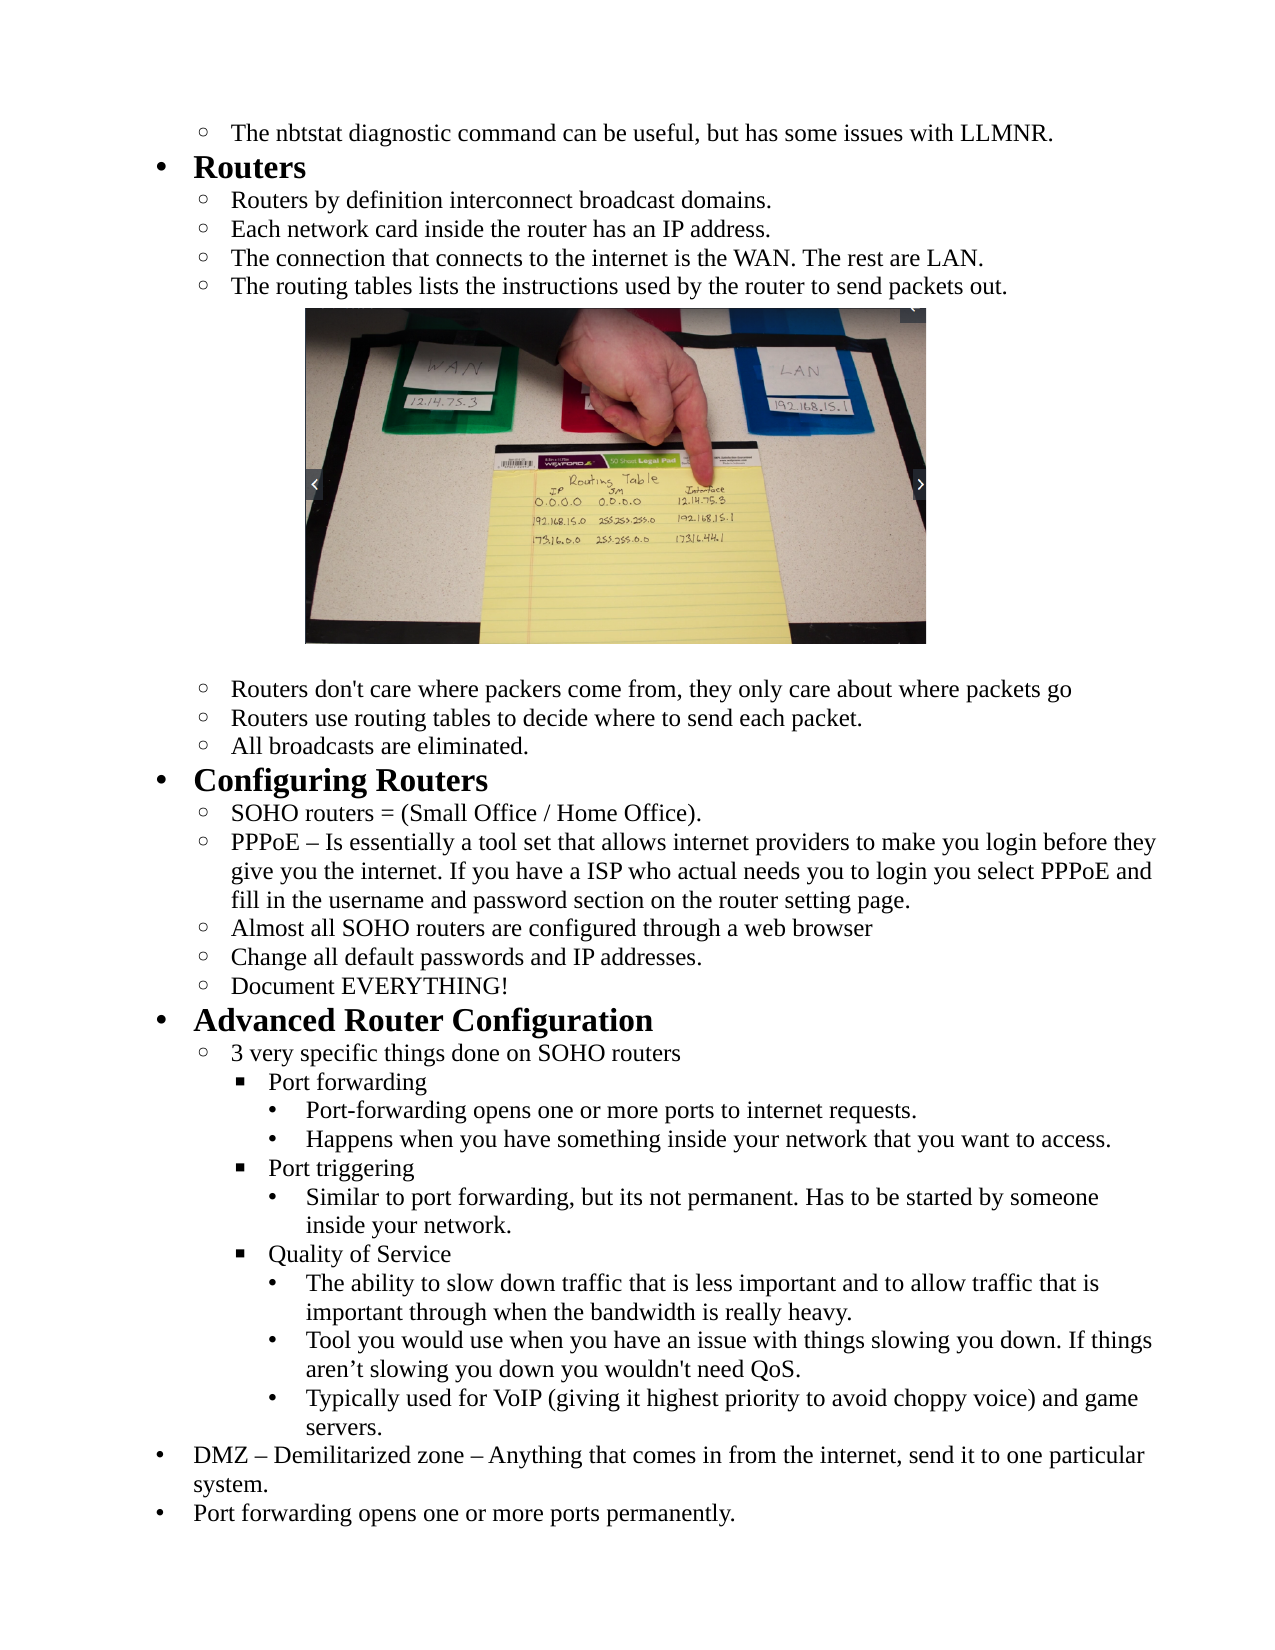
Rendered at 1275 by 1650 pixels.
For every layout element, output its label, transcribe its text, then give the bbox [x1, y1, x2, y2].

list The connection that connects to the internet is the WAN. The rest are LAN. [193, 243, 1157, 271]
picture [305, 308, 927, 644]
list Quality of Service [231, 1239, 1157, 1268]
list Routers use routing tables to decide where to send each packet. [193, 703, 1157, 731]
list Tool you would use when you have an issue with things slowing you down. If things aren’t slowing you down you wouldn't need QoS. [268, 1326, 1157, 1383]
list All broadcasts are eliminated. [193, 731, 1157, 760]
list The nbtstat diagnostic command can be useful, but has some issues with LLMNR. [193, 118, 1157, 147]
list Document EVERYTHING! [193, 971, 1157, 1000]
list Change all default passwords and IP addresses. [193, 942, 1157, 971]
list Port forwarding opens one or more ports permanently. [156, 1498, 1157, 1527]
list Configuring Routers [156, 760, 1157, 798]
list Port forwarding [231, 1067, 1157, 1096]
list Routers don't care where packers come from, they only care about where packets go [193, 674, 1157, 703]
list Each network card inside the router has an IP address. [193, 214, 1157, 243]
list Routers [156, 147, 1157, 185]
list The routing tables lists the instructions used by the router to send packets out. [193, 271, 1157, 300]
list Routers by definition interconnect broadcast domains. [193, 185, 1157, 214]
list Port-forwarding opens one or more ports to internet requests. [268, 1096, 1157, 1124]
list Advanced Router Configuration [156, 1000, 1157, 1038]
list Almost all SOHO routers are configured through a web browser [193, 913, 1157, 942]
list DMZ – Demilitarized zone – Anything that comes in from the internet, send it to one particular system. [156, 1441, 1157, 1498]
list Typically used for VoIP (giving it highest priority to avoid choppy voice) and game servers. [268, 1383, 1157, 1441]
list Port triggering [231, 1153, 1157, 1182]
list The ability to slow down traffic that is less important and to allow traffic that is important through when the bandwidth is really heavy. [268, 1268, 1157, 1326]
list SOHO routers = (Small Office / Home Office). [193, 798, 1157, 827]
list PPPoE – Is essentially a tool set that allows internet providers to make you login before they give you the internet. If you have a ISP who actual needs you to login you select PPPoE and fill in the username and password section on the router setting page. [193, 827, 1157, 913]
list Similar to port forwarding, but its not permanent. Has to be started by someone inside your network. [268, 1182, 1157, 1239]
list Happens when you have something inside your network that you want to access. [268, 1124, 1157, 1153]
list 3 very specific things done on SOHO routers [193, 1038, 1157, 1067]
